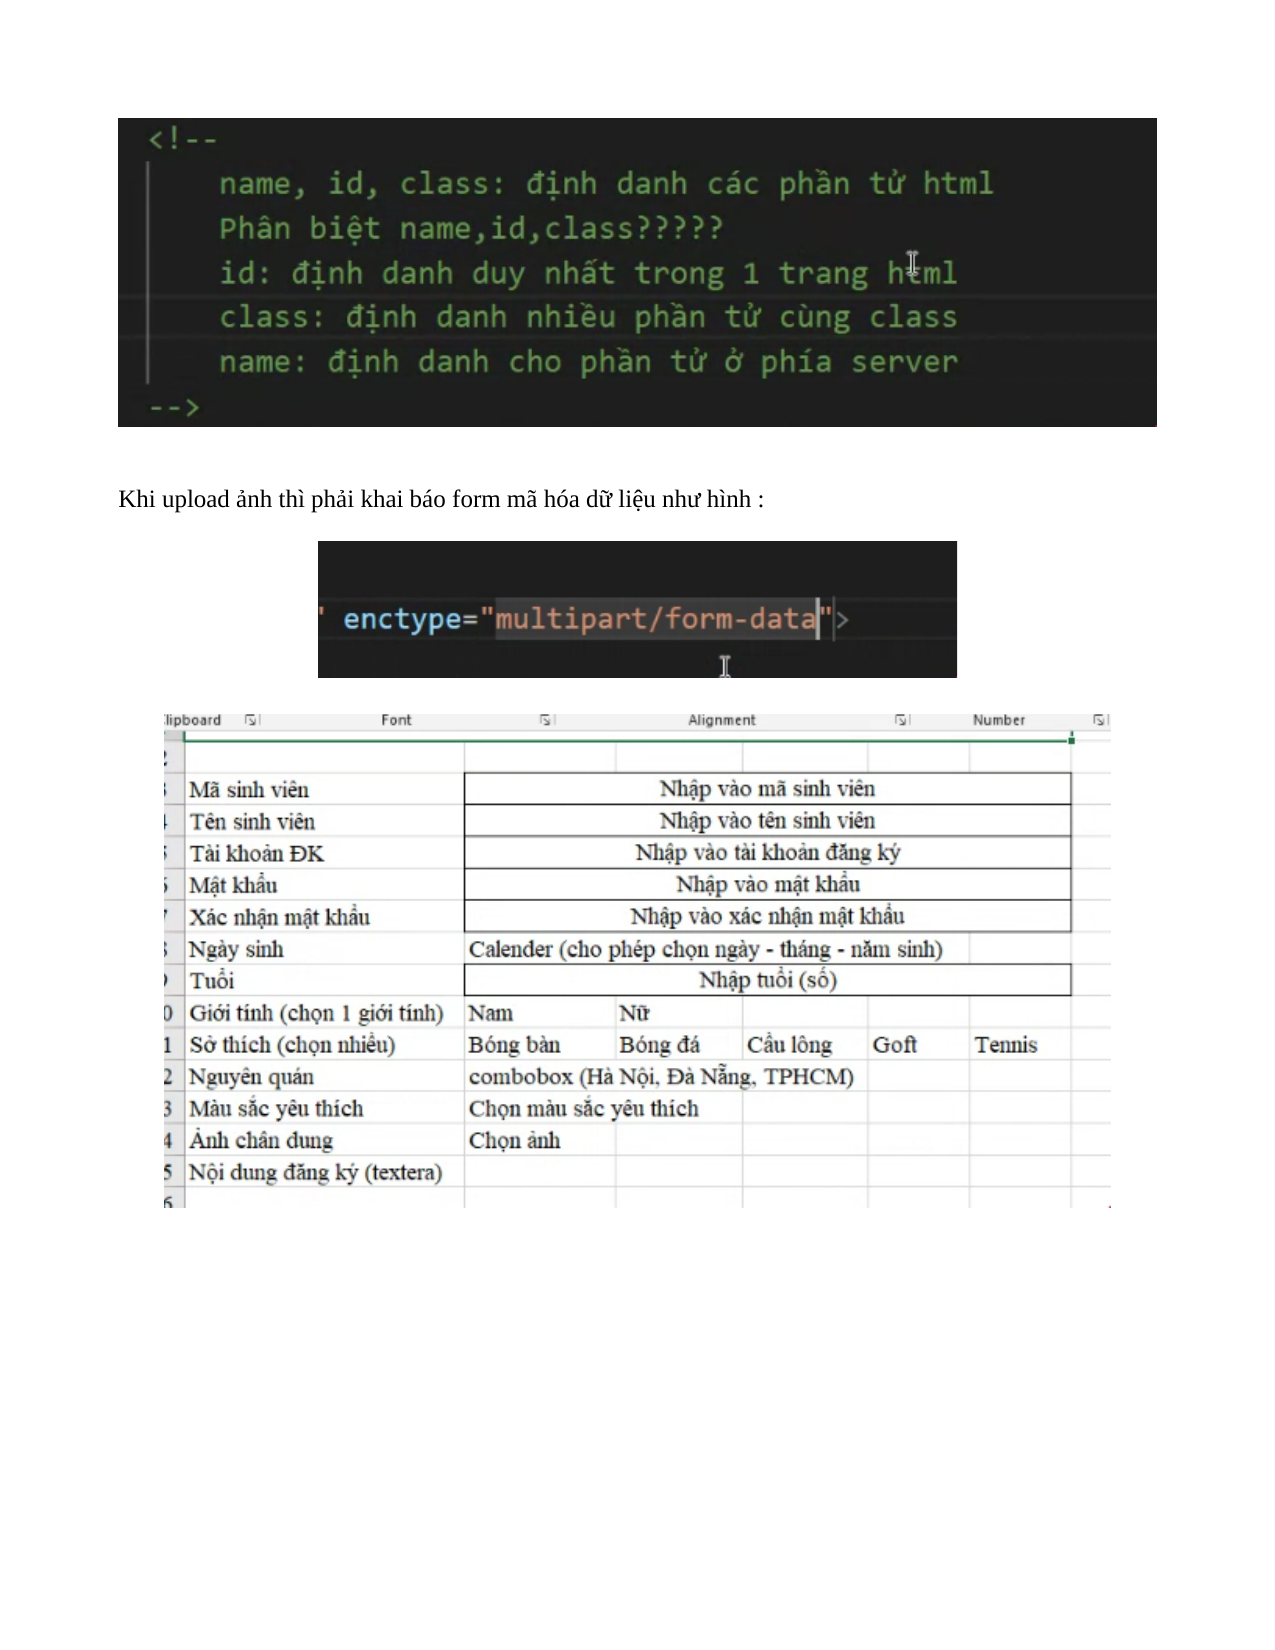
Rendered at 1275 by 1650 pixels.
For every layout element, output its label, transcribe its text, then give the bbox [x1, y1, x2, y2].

picture [118, 118, 1157, 427]
picture [164, 714, 1111, 1208]
picture [318, 541, 958, 678]
text Khi upload ảnh thì phải khai báo form mã hóa dữ liệu như hình : [118, 484, 1157, 513]
